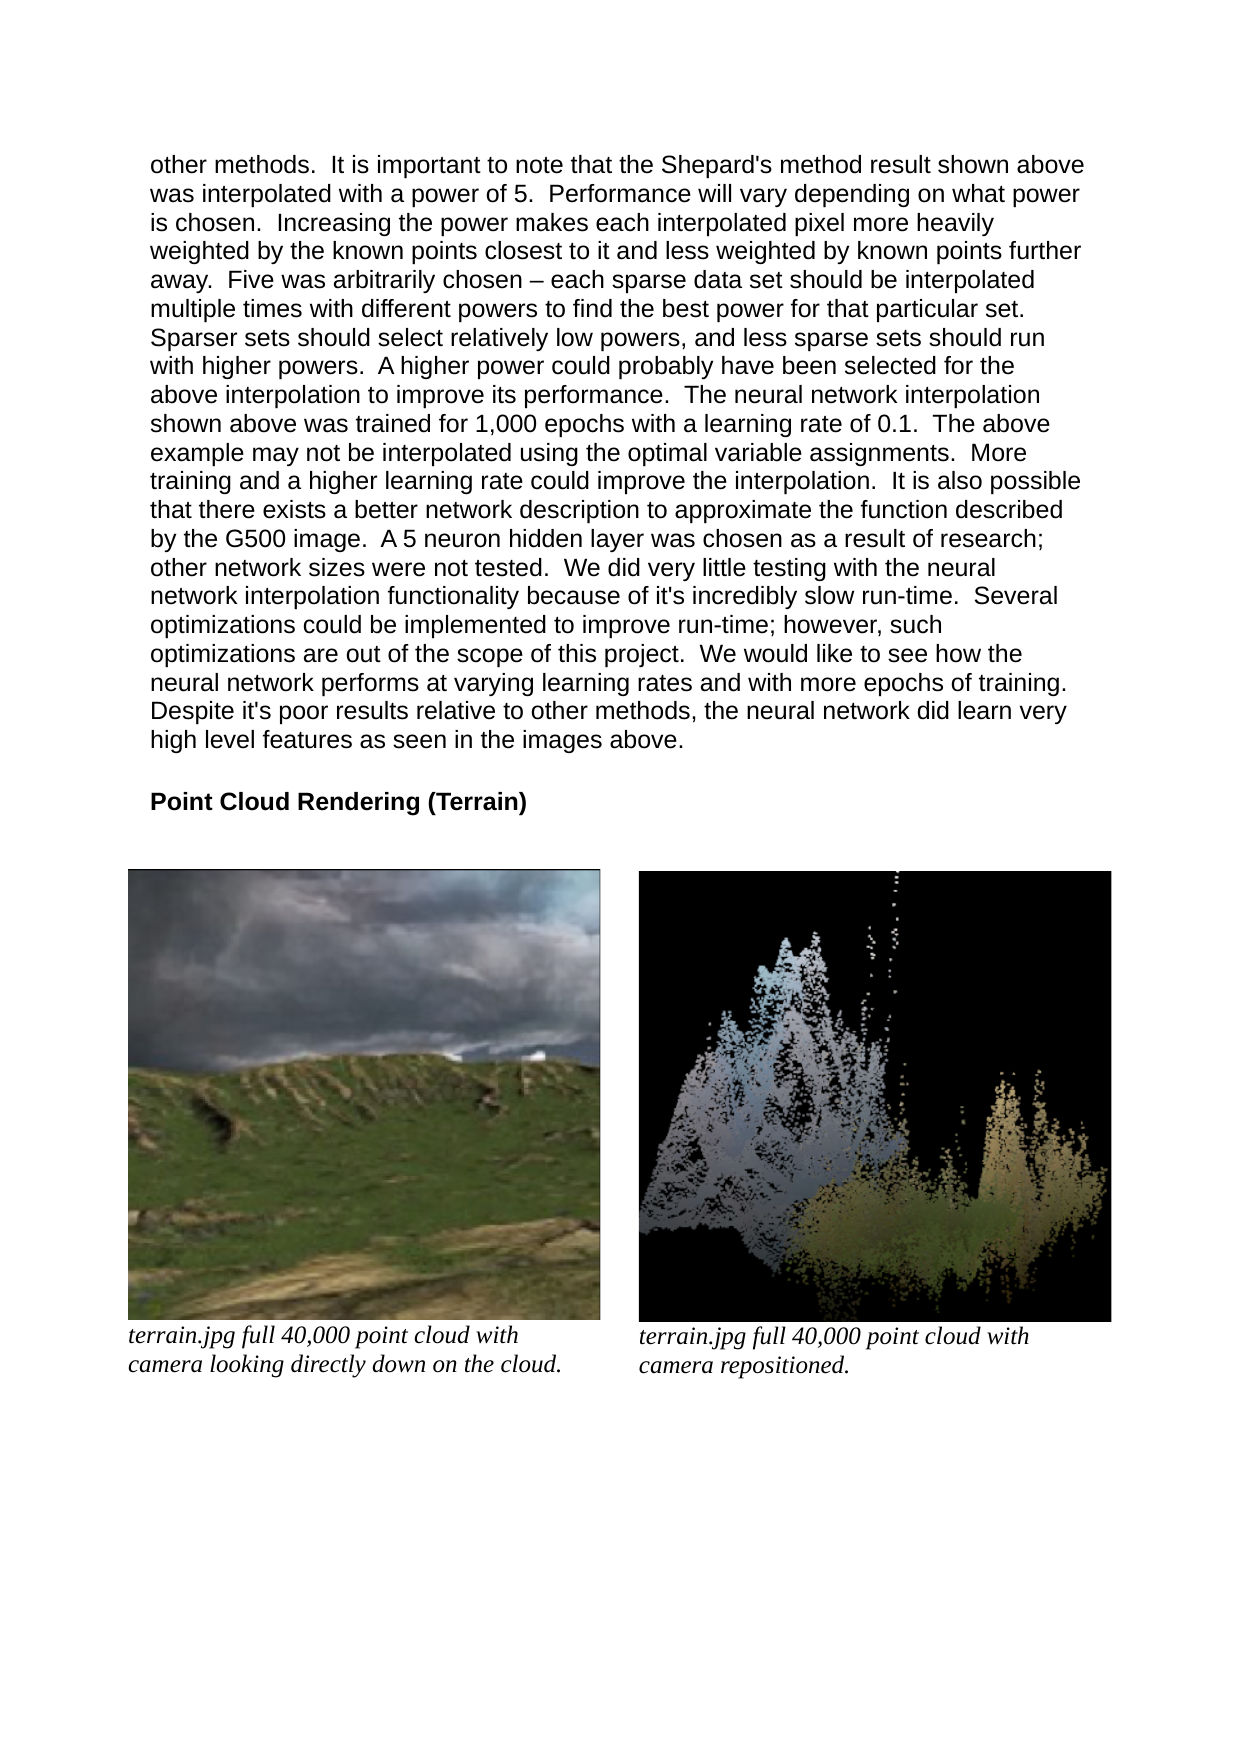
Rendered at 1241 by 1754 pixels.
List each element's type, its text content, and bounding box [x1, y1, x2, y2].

text terrain.jpg full 40,000 point cloud with camera repositioned. [639, 1322, 1111, 1379]
text Point Cloud Rendering (Terrain) [150, 787, 1091, 816]
text terrain.jpg full 40,000 point cloud with camera looking directly down on the cloud. [128, 1320, 600, 1377]
text other methods. It is important to note that the Shepard's method result shown above was interpolated with a power of 5. Performance will vary depending on what power is chosen. Increasing the power makes each interpolated pixel more heavily weighted by the known points closest to it and less weighted by known points further away. Five was arbitrarily chosen – each sparse data set should be interpolated multiple times with different powers to find the best power for that particular set. Sparser sets should select relatively low powers, and less sparse sets should run with higher powers. A higher power could probably have been selected for the above interpolation to improve its performance. The neural network interpolation shown above was trained for 1,000 epochs with a learning rate of 0.1. The above example may not be interpolated using the optimal variable assignments. More training and a higher learning rate could improve the interpolation. It is also possible that there exists a better network description to approximate the function described by the G500 image. A 5 neuron hidden layer was chosen as a result of research; other network sizes were not tested. We did very little testing with the neural network interpolation functionality because of it's incredibly slow run-time. Several optimizations could be implemented to improve run-time; however, such optimizations are out of the scope of this project. We would like to see how the neural network performs at varying learning rates and with more epochs of training. Despite it's poor results relative to other methods, the neural network did learn very high level features as seen in the images above. [150, 150, 1091, 754]
picture [128, 869, 601, 1320]
picture [638, 871, 1112, 1322]
